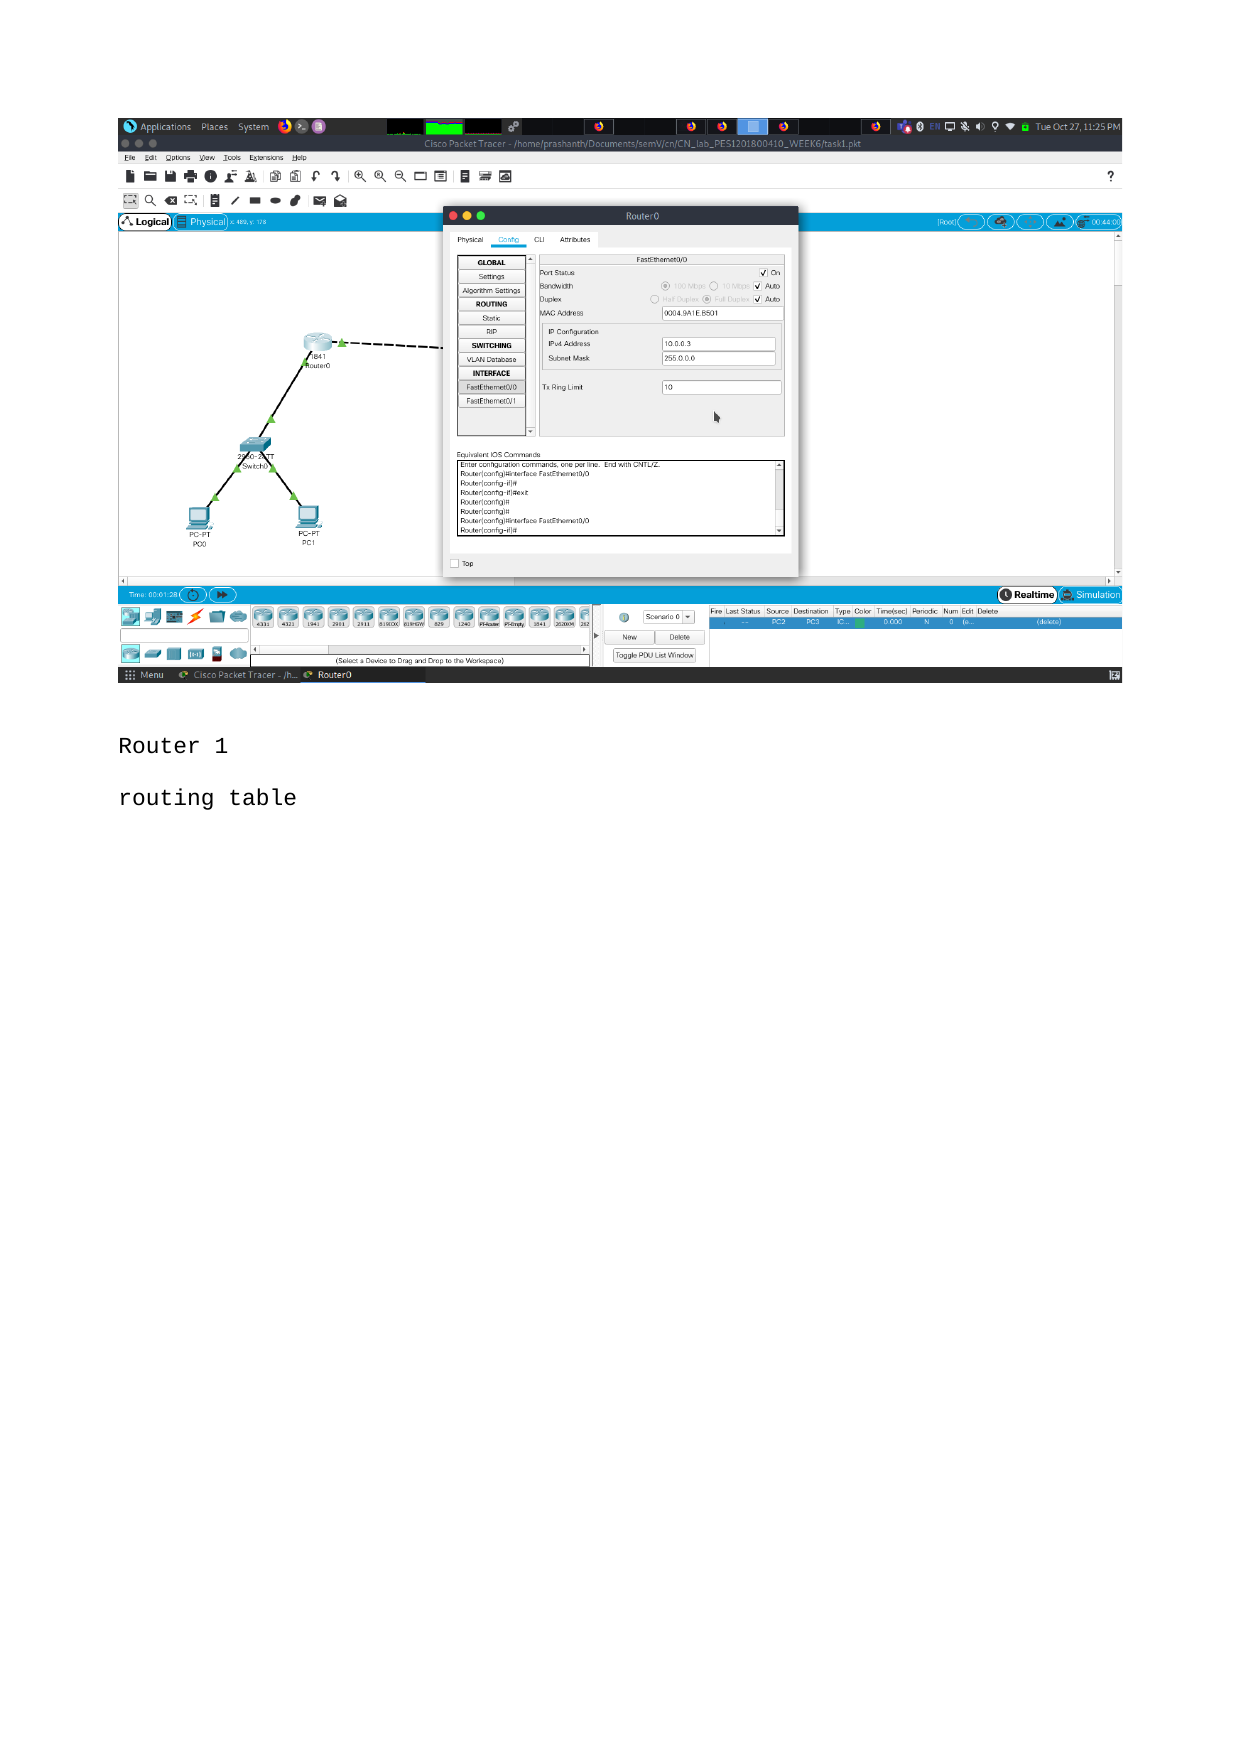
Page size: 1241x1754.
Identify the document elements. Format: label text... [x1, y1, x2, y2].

text routing table [118, 787, 1122, 812]
picture [118, 118, 1123, 683]
picture [1062, 596, 1073, 600]
picture [1078, 221, 1084, 229]
text Router 1 [118, 735, 1122, 761]
picture [996, 217, 1006, 226]
